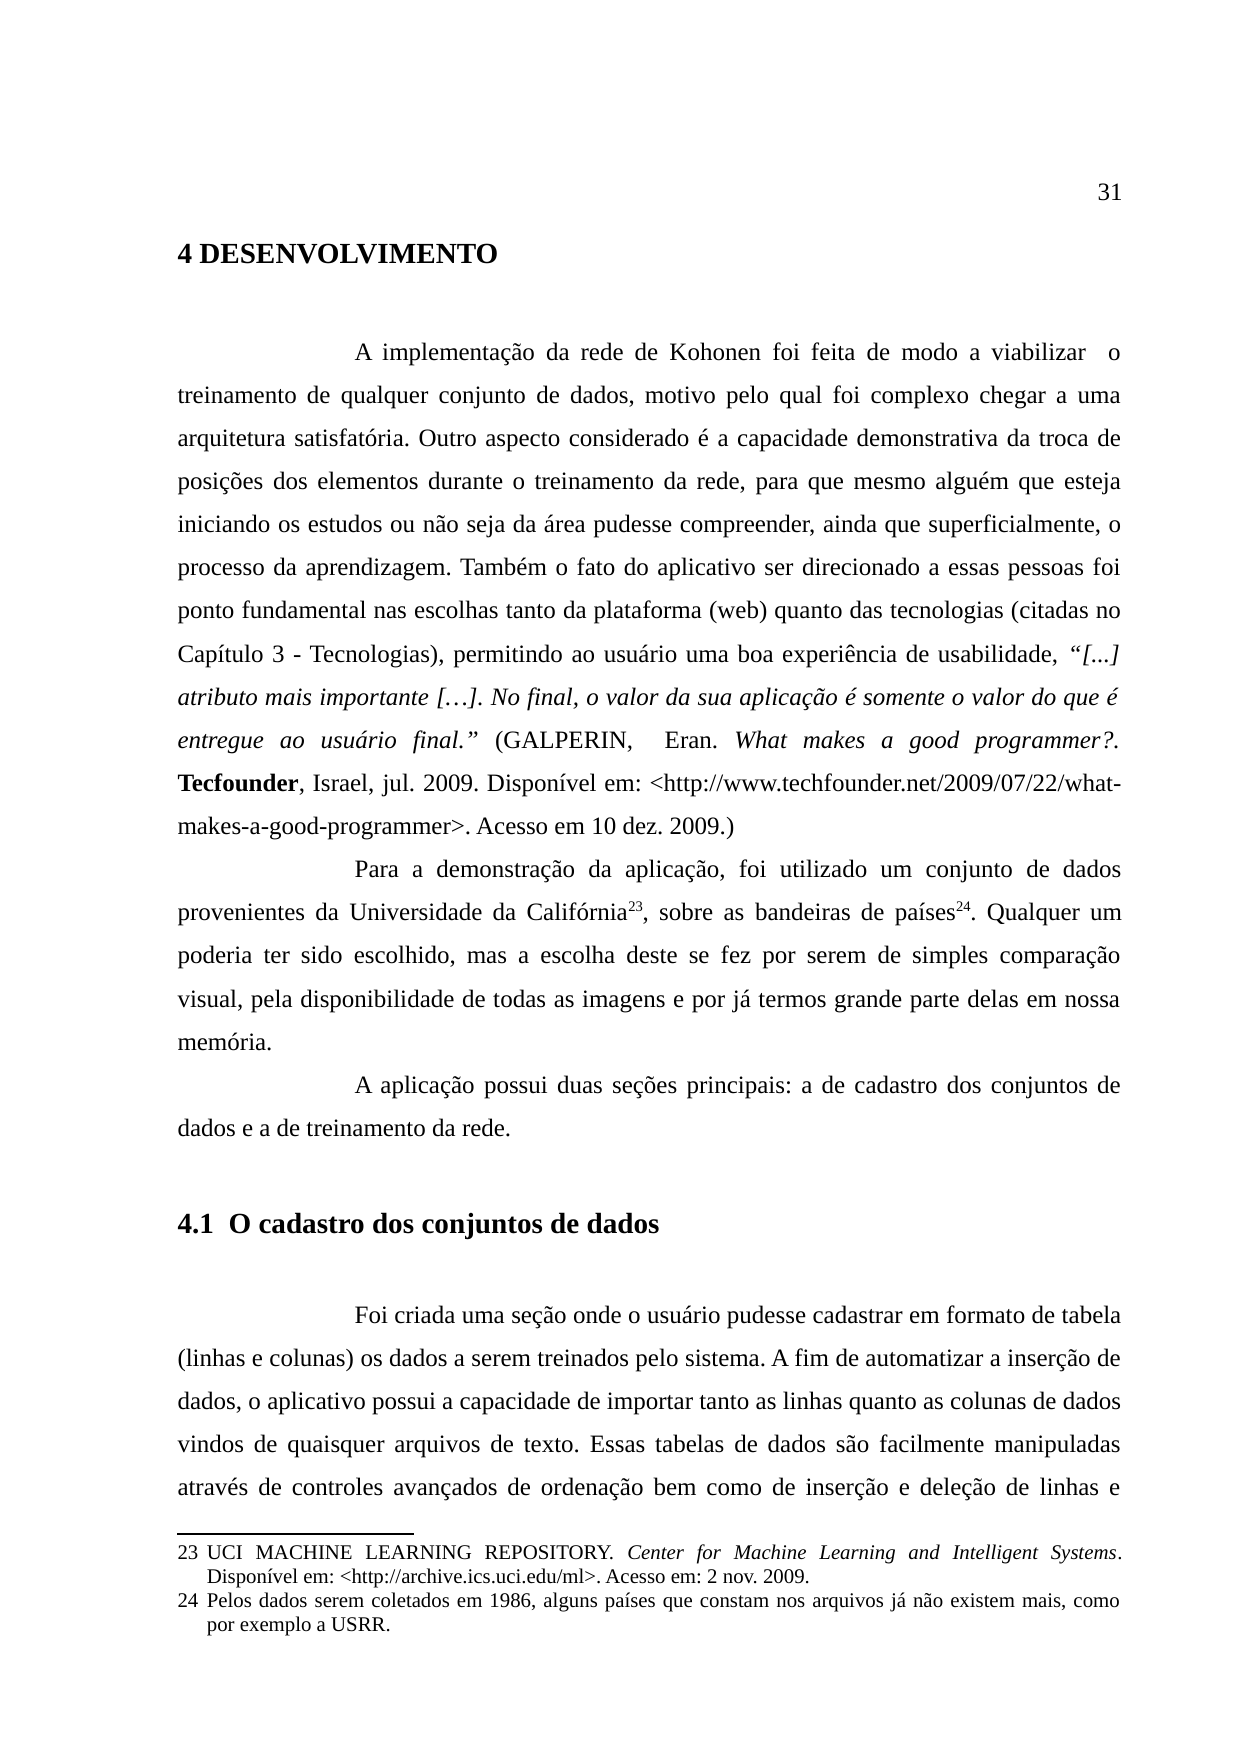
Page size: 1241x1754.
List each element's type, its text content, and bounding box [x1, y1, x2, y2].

text UCI MACHINE LEARNING REPOSITORY. Center for Machine Learning and Intelligent Systems. Disponível em: <http://archive.ics.uci.edu/ml>. Acesso em: 2 nov. 2009. [177, 1539, 1122, 1588]
text Para a demonstração da aplicação, foi utilizado um conjunto de dados provenientes da Universidade da Califórnia, sobre as bandeiras de países. Qualquer um poderia ter sido escolhido, mas a escolha deste se fez por serem de simples comparação visual, pela disponibilidade de todas as imagens e por já termos grande parte delas em nossa memória. [177, 854, 1122, 1056]
text 4.1 O cadastro dos conjuntos de dados [177, 1206, 1122, 1240]
text Foi criada uma seção onde o usuário pudesse cadastrar em formato de tabela (linhas e colunas) os dados a serem treinados pelo sistema. A fim de automatizar a inserção de dados, o aplicativo possui a capacidade de importar tanto as linhas quanto as colunas de dados vindos de quaisquer arquivos de texto. Essas tabelas de dados são facilmente manipuladas através de controles avançados de ordenação bem como de inserção e deleção de linhas e [177, 1300, 1122, 1501]
text A aplicação possui duas seções principais: a de cadastro dos conjuntos de dados e a de treinamento da rede. [177, 1070, 1122, 1142]
text 4 DESENVOLVIMENTO [177, 236, 1122, 270]
text Pelos dados serem coletados em 1986, alguns países que constam nos arquivos já não existem mais, como por exemplo a USRR. [177, 1588, 1122, 1636]
text A implementação da rede de Kohonen foi feita de modo a viabilizar o treinamento de qualquer conjunto de dados, motivo pelo qual foi complexo chegar a uma arquitetura satisfatória. Outro aspecto considerado é a capacidade demonstrativa da troca de posições dos elementos durante o treinamento da rede, para que mesmo alguém que esteja iniciando os estudos ou não seja da área pudesse compreender, ainda que superficialmente, o processo da aprendizagem. Também o fato do aplicativo ser direcionado a essas pessoas foi ponto fundamental nas escolhas tanto da plataforma (web) quanto das tecnologias (citadas no Capítulo 3 - Tecnologias), permitindo ao usuário uma boa experiência de usabilidade, “[...] atributo mais importante […]. No final, o valor da sua aplicação é somente o valor do que é entregue ao usuário final.” (GALPERIN, Eran. What makes a good programmer?. Tecfounder, Israel, jul. 2009. Disponível em: <http://www.techfounder.net/2009/07/22/what-makes-a-good-programmer>. Acesso em 10 dez. 2009.) [177, 337, 1122, 840]
